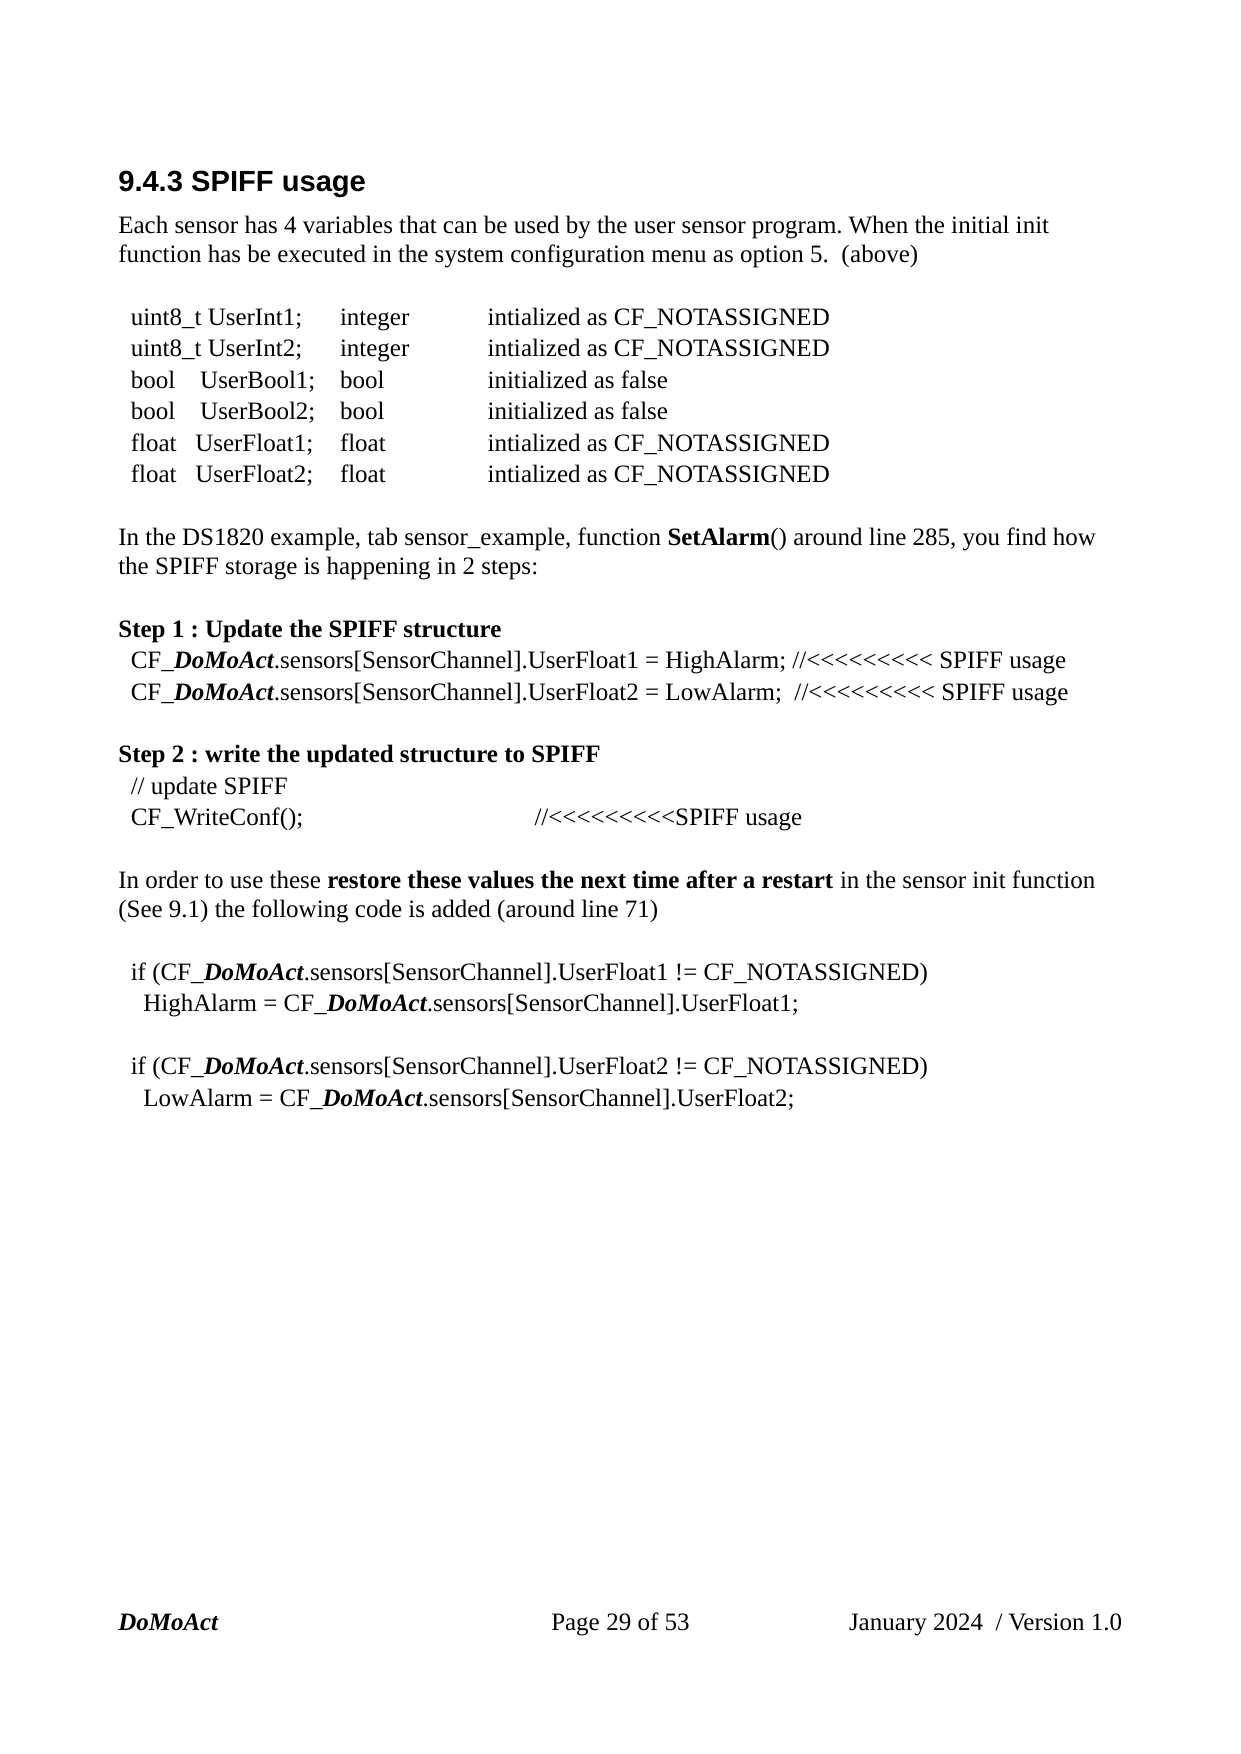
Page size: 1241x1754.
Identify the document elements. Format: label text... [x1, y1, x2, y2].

text bool UserBool2; bool initialized as false [118, 396, 1122, 425]
subtitle 9.4.3 SPIFF usage [118, 164, 1122, 198]
text Step 1 : Update the SPIFF structure [118, 614, 1122, 642]
text Step 2 : write the updated structure to SPIFF [118, 739, 1122, 768]
text if (CF_DoMoAct.sensors[SensorChannel].UserFloat2 != CF_NOTASSIGNED) [118, 1051, 1122, 1080]
text CF_WriteConf(); //<<<<<<<<<SPIFF usage [118, 802, 1122, 831]
text In the DS1820 example, tab sensor_example, function SetAlarm() around line 285, you find how the SPIFF storage is happening in 2 steps: [118, 522, 1122, 579]
text CF_DoMoAct.sensors[SensorChannel].UserFloat2 = LowAlarm; //<<<<<<<<< SPIFF usage [118, 677, 1122, 705]
text float UserFloat2; float intialized as CF_NOTASSIGNED [118, 459, 1122, 488]
text uint8_t UserInt2; integer intialized as CF_NOTASSIGNED [118, 333, 1122, 362]
text Each sensor has 4 variables that can be used by the user sensor program. When the initial init function has be executed in the system configuration menu as option 5. (above) [118, 210, 1122, 268]
text HighAlarm = CF_DoMoAct.sensors[SensorChannel].UserFloat1; [118, 988, 1122, 1017]
text // update SPIFF [118, 771, 1122, 800]
text float UserFloat1; float intialized as CF_NOTASSIGNED [118, 428, 1122, 456]
text bool UserBool1; bool initialized as false [118, 365, 1122, 393]
text In order to use these restore these values the next time after a restart in the sensor init function (See 9.1) the following code is added (around line 71) [118, 865, 1122, 923]
text CF_DoMoAct.sensors[SensorChannel].UserFloat1 = HighAlarm; //<<<<<<<<< SPIFF usage [118, 645, 1122, 674]
text if (CF_DoMoAct.sensors[SensorChannel].UserFloat1 != CF_NOTASSIGNED) [118, 957, 1122, 986]
text uint8_t UserInt1; integer intialized as CF_NOTASSIGNED [118, 302, 1122, 331]
text LowAlarm = CF_DoMoAct.sensors[SensorChannel].UserFloat2; [118, 1083, 1122, 1112]
